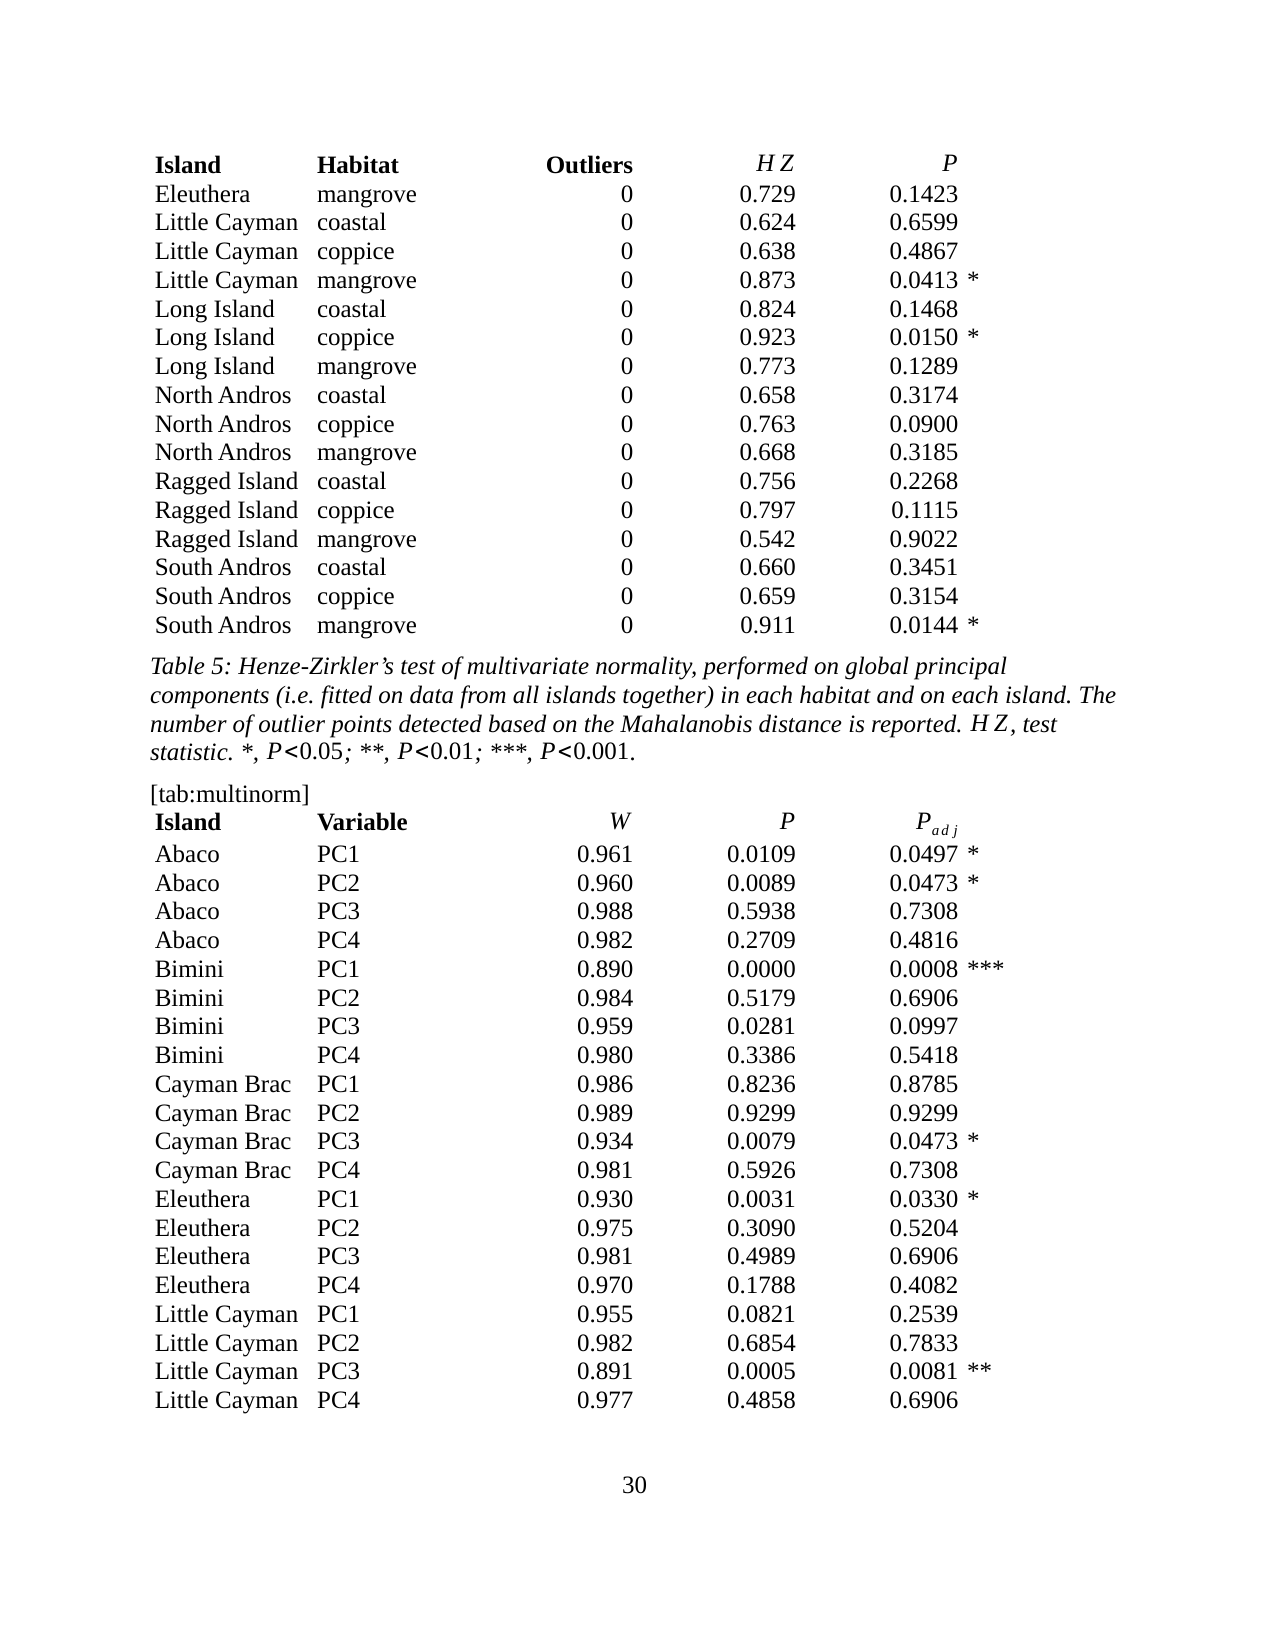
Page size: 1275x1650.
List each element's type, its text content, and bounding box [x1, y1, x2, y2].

table_cell [963, 1270, 1125, 1299]
table_cell PC4 [313, 1040, 475, 1069]
table_cell 0.0281 [638, 1011, 800, 1040]
table_cell * [963, 323, 1125, 351]
table_cell 0 [475, 610, 637, 639]
table_cell 0.0821 [638, 1299, 800, 1328]
table_cell 0.873 [638, 265, 800, 294]
table_cell 0.4858 [638, 1385, 800, 1414]
table_cell 0.0079 [638, 1126, 800, 1155]
table_cell 0.797 [638, 495, 800, 524]
table_cell 0.0413 [800, 265, 962, 294]
table_cell 0 [475, 380, 637, 409]
table_cell mangrove [313, 610, 475, 639]
table_cell 0.0473 [800, 1126, 962, 1155]
table_cell Eleuthera [150, 1184, 312, 1213]
table_cell [963, 1040, 1125, 1069]
table_cell * [963, 610, 1125, 639]
table_cell 0.0005 [638, 1356, 800, 1385]
table_cell PC2 [313, 1328, 475, 1356]
table_cell coastal [313, 466, 475, 495]
table_cell Little Cayman [150, 236, 312, 265]
table_cell 0.668 [638, 438, 800, 466]
table_cell PC1 [313, 1184, 475, 1213]
table_cell mangrove [313, 351, 475, 380]
table_cell Little Cayman [150, 1299, 312, 1328]
table_cell 0.5938 [638, 896, 800, 925]
table_cell Bimini [150, 983, 312, 1011]
table_cell Ragged Island [150, 524, 312, 552]
table_cell [963, 236, 1125, 265]
table_cell Long Island [150, 294, 312, 322]
table_cell 0.756 [638, 466, 800, 495]
table_cell 0 [475, 179, 637, 207]
table_cell 0.773 [638, 351, 800, 380]
table_cell * [963, 1184, 1125, 1213]
table_cell * [963, 1126, 1125, 1155]
table_cell [963, 1069, 1125, 1098]
table_cell 0.729 [638, 179, 800, 207]
table_cell 0.1423 [800, 179, 962, 207]
table_cell 0.0900 [800, 409, 962, 437]
table_cell [963, 409, 1125, 437]
table_cell 0 [475, 236, 637, 265]
table_cell 0 [475, 323, 637, 351]
table_cell 0.911 [638, 610, 800, 639]
table_cell mangrove [313, 265, 475, 294]
table_cell mangrove [313, 438, 475, 466]
table_cell PC1 [313, 839, 475, 868]
table_cell 0.8236 [638, 1069, 800, 1098]
table_cell mangrove [313, 524, 475, 552]
table_cell 0.955 [475, 1299, 637, 1328]
table_cell [963, 208, 1125, 236]
table_cell 0.0473 [800, 868, 962, 896]
table_cell PC1 [313, 1069, 475, 1098]
table_cell PC4 [313, 1385, 475, 1414]
table_cell 0.5926 [638, 1155, 800, 1184]
table_cell coastal [313, 380, 475, 409]
table_cell 0.0089 [638, 868, 800, 896]
table_cell Bimini [150, 954, 312, 983]
table_cell 0.659 [638, 581, 800, 610]
table_cell 0.975 [475, 1213, 637, 1241]
table_cell [963, 380, 1125, 409]
table_cell 0 [475, 208, 637, 236]
table_cell 0.638 [638, 236, 800, 265]
table_cell 0.970 [475, 1270, 637, 1299]
table_cell [963, 581, 1125, 610]
table_cell 0 [475, 495, 637, 524]
table_cell Abaco [150, 896, 312, 925]
table_cell PC1 [313, 954, 475, 983]
table_cell 0.3451 [800, 553, 962, 581]
table_cell 0.4867 [800, 236, 962, 265]
table_cell 0.7833 [800, 1328, 962, 1356]
table_cell Cayman Brac [150, 1155, 312, 1184]
table_cell 0.2268 [800, 466, 962, 495]
table_cell PC4 [313, 1155, 475, 1184]
table_cell Little Cayman [150, 265, 312, 294]
table_header [800, 808, 962, 839]
table_cell 0.988 [475, 896, 637, 925]
table_cell 0.6854 [638, 1328, 800, 1356]
table_cell PC3 [313, 1356, 475, 1385]
table_cell 0.4082 [800, 1270, 962, 1299]
table_cell 0.6906 [800, 1241, 962, 1270]
table_cell Little Cayman [150, 208, 312, 236]
table_cell 0.2539 [800, 1299, 962, 1328]
table_cell 0.8785 [800, 1069, 962, 1098]
table_cell 0.960 [475, 868, 637, 896]
table_cell [963, 1241, 1125, 1270]
table_cell 0.1115 [800, 495, 962, 524]
table_cell * [963, 839, 1125, 868]
table_cell 0.981 [475, 1241, 637, 1270]
table_cell Eleuthera [150, 1213, 312, 1241]
table_cell North Andros [150, 380, 312, 409]
table_cell 0 [475, 409, 637, 437]
table_cell 0.0081 [800, 1356, 962, 1385]
table_cell 0.0031 [638, 1184, 800, 1213]
table_cell Long Island [150, 351, 312, 380]
table_cell 0.986 [475, 1069, 637, 1098]
table_cell 0.7308 [800, 896, 962, 925]
table_cell [963, 294, 1125, 322]
table_cell [963, 983, 1125, 1011]
table_cell [963, 1155, 1125, 1184]
table_cell * [963, 868, 1125, 896]
table_cell coppice [313, 495, 475, 524]
table_cell 0.624 [638, 208, 800, 236]
table_cell Abaco [150, 839, 312, 868]
table_cell 0.9022 [800, 524, 962, 552]
table_cell PC4 [313, 925, 475, 954]
table_header [638, 150, 800, 179]
table_cell 0.6906 [800, 983, 962, 1011]
table_header [963, 150, 1125, 179]
table_cell Cayman Brac [150, 1069, 312, 1098]
table_cell 0.5204 [800, 1213, 962, 1241]
table_cell 0 [475, 265, 637, 294]
table_cell PC2 [313, 868, 475, 896]
table_cell 0.981 [475, 1155, 637, 1184]
table_cell Ragged Island [150, 466, 312, 495]
table_header Outliers [475, 150, 637, 179]
table_cell 0.0109 [638, 839, 800, 868]
table_cell 0.984 [475, 983, 637, 1011]
table_cell Abaco [150, 925, 312, 954]
table_cell PC3 [313, 1241, 475, 1270]
table_cell [963, 1299, 1125, 1328]
table_cell coppice [313, 323, 475, 351]
table_cell 0.0008 [800, 954, 962, 983]
table_cell 0.6599 [800, 208, 962, 236]
table_cell 0.4989 [638, 1241, 800, 1270]
table_cell 0 [475, 351, 637, 380]
table_cell [963, 351, 1125, 380]
table_cell 0.7308 [800, 1155, 962, 1184]
table_cell [963, 553, 1125, 581]
table_cell 0.1289 [800, 351, 962, 380]
table_cell PC2 [313, 983, 475, 1011]
table_cell 0.977 [475, 1385, 637, 1414]
table_cell 0.0150 [800, 323, 962, 351]
table_cell 0.0497 [800, 839, 962, 868]
table_cell Little Cayman [150, 1356, 312, 1385]
table_cell coastal [313, 553, 475, 581]
table_cell [963, 524, 1125, 552]
table_cell 0.3185 [800, 438, 962, 466]
table_cell 0.891 [475, 1356, 637, 1385]
table_cell Abaco [150, 868, 312, 896]
table_header [638, 808, 800, 839]
text [tab:multinorm] [150, 779, 1125, 807]
table_cell Little Cayman [150, 1328, 312, 1356]
table_cell 0.0000 [638, 954, 800, 983]
table_cell PC3 [313, 1126, 475, 1155]
table_cell 0.5179 [638, 983, 800, 1011]
table_cell 0.982 [475, 1328, 637, 1356]
table_cell 0.961 [475, 839, 637, 868]
table_cell [963, 1098, 1125, 1126]
table_cell [963, 1385, 1125, 1414]
table_cell North Andros [150, 438, 312, 466]
table_cell 0.934 [475, 1126, 637, 1155]
table_cell ** [963, 1356, 1125, 1385]
table_cell 0.980 [475, 1040, 637, 1069]
table_cell South Andros [150, 610, 312, 639]
table_header Variable [313, 808, 475, 839]
table_header [475, 808, 637, 839]
table_cell PC3 [313, 1011, 475, 1040]
table_cell 0.6906 [800, 1385, 962, 1414]
table_cell 0 [475, 294, 637, 322]
table_cell 0 [475, 524, 637, 552]
table_cell 0.9299 [638, 1098, 800, 1126]
table_cell 0.0997 [800, 1011, 962, 1040]
table_cell Ragged Island [150, 495, 312, 524]
table_cell 0.9299 [800, 1098, 962, 1126]
table_cell 0.959 [475, 1011, 637, 1040]
text Table 5: Henze-Zirkler’s test of multivariate normality, performed on global principal components (i.e. fitted on data from all islands together) in each habitat and on each island. The number of outlier points detected based on the Mahalanobis distance is reported. , test statistic. *, ; **, ; ***, . [150, 651, 1125, 766]
table_cell coastal [313, 208, 475, 236]
table_cell PC3 [313, 896, 475, 925]
table_cell 0.982 [475, 925, 637, 954]
table_header [800, 150, 962, 179]
table_cell 0.658 [638, 380, 800, 409]
table_cell Long Island [150, 323, 312, 351]
table_cell 0.930 [475, 1184, 637, 1213]
table_cell [963, 925, 1125, 954]
table_cell [963, 1011, 1125, 1040]
table_cell North Andros [150, 409, 312, 437]
table_header Island [150, 808, 312, 839]
table_header [963, 808, 1125, 839]
table_cell 0.1788 [638, 1270, 800, 1299]
table_cell * [963, 265, 1125, 294]
table_cell Cayman Brac [150, 1098, 312, 1126]
table_cell coppice [313, 409, 475, 437]
table_cell 0.542 [638, 524, 800, 552]
table_cell 0.3386 [638, 1040, 800, 1069]
table_cell 0 [475, 553, 637, 581]
table_cell [963, 466, 1125, 495]
table_cell 0.3090 [638, 1213, 800, 1241]
table_cell 0.989 [475, 1098, 637, 1126]
table_cell [963, 1328, 1125, 1356]
table_cell South Andros [150, 581, 312, 610]
table_cell coppice [313, 581, 475, 610]
table_cell mangrove [313, 179, 475, 207]
table_cell 0.3154 [800, 581, 962, 610]
table_cell 0.5418 [800, 1040, 962, 1069]
table_cell South Andros [150, 553, 312, 581]
table_cell coppice [313, 236, 475, 265]
table_cell Eleuthera [150, 1270, 312, 1299]
table_cell 0 [475, 466, 637, 495]
table_cell 0.3174 [800, 380, 962, 409]
table_cell 0 [475, 438, 637, 466]
table_cell 0.824 [638, 294, 800, 322]
table_cell PC4 [313, 1270, 475, 1299]
table_cell PC1 [313, 1299, 475, 1328]
table_cell 0.763 [638, 409, 800, 437]
table_cell 0.923 [638, 323, 800, 351]
table_cell 0.890 [475, 954, 637, 983]
table_cell 0.1468 [800, 294, 962, 322]
table_cell PC2 [313, 1098, 475, 1126]
table_cell Eleuthera [150, 179, 312, 207]
table_cell [963, 1213, 1125, 1241]
table_cell Eleuthera [150, 1241, 312, 1270]
table_cell Little Cayman [150, 1385, 312, 1414]
table_cell [963, 896, 1125, 925]
table_cell 0.0330 [800, 1184, 962, 1213]
table_cell 0 [475, 581, 637, 610]
table_cell Bimini [150, 1040, 312, 1069]
table_header Habitat [313, 150, 475, 179]
table_cell [963, 495, 1125, 524]
table_cell PC2 [313, 1213, 475, 1241]
table_cell *** [963, 954, 1125, 983]
table_cell 0.660 [638, 553, 800, 581]
table_cell [963, 179, 1125, 207]
table_cell Bimini [150, 1011, 312, 1040]
table_header Island [150, 150, 312, 179]
table_cell [963, 438, 1125, 466]
table_cell 0.4816 [800, 925, 962, 954]
table_cell coastal [313, 294, 475, 322]
table_cell 0.0144 [800, 610, 962, 639]
table_cell Cayman Brac [150, 1126, 312, 1155]
table_cell 0.2709 [638, 925, 800, 954]
